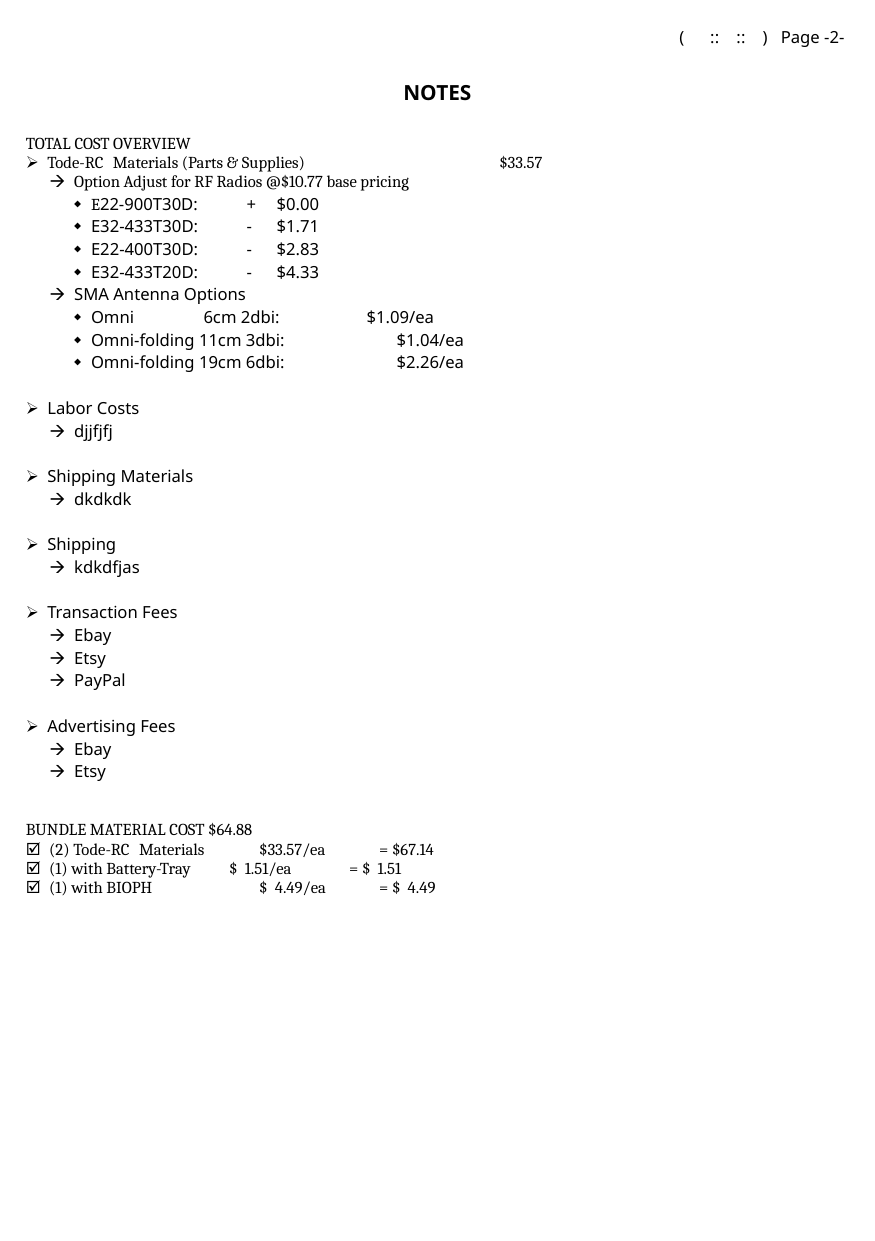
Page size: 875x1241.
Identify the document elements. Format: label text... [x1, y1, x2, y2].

text NOTES [26, 78, 848, 106]
text BUNDLE MATERIAL COST $64.88 [26, 821, 848, 840]
list E22-900T30D: + $0.00 [73, 192, 848, 215]
list E32-433T30D: - $1.71 [73, 215, 848, 237]
list Ebay [49, 737, 848, 760]
list Ebay [49, 623, 848, 646]
list Shipping [26, 533, 848, 555]
text TOTAL COST OVERVIEW [26, 134, 848, 154]
list dkdkdk [49, 487, 848, 510]
list Shipping Materials [26, 464, 848, 487]
list Advertising Fees [26, 714, 848, 737]
list (2) Tode-RC Materials $33.57/ea = $67.14 [26, 840, 848, 859]
list PayPal [49, 669, 848, 692]
list Labor Costs [26, 396, 848, 419]
list Option Adjust for RF Radios @$10.77 base pricing [49, 173, 848, 192]
list kdkdfjas [49, 555, 848, 578]
list SMA Antenna Options [49, 283, 848, 306]
list Omni 6cm 2dbi: $1.09/ea [73, 306, 848, 328]
list Omni-folding 19cm 6dbi: $2.26/ea [73, 351, 848, 374]
list (1) with BIOPH $ 4.49/ea = $ 4.49 [26, 878, 848, 897]
list Omni-folding 11cm 3dbi: $1.04/ea [73, 328, 848, 351]
list Transaction Fees [26, 601, 848, 623]
list djjfjfj [49, 419, 848, 442]
list E32-433T20D: - $4.33 [73, 260, 848, 283]
list Etsy [49, 646, 848, 669]
list Tode-RC Materials (Parts & Supplies) $33.57 [26, 154, 848, 173]
list Etsy [49, 760, 848, 782]
list (1) with Battery-Tray $ 1.51/ea = $ 1.51 [26, 859, 848, 878]
list E22-400T30D: - $2.83 [73, 237, 848, 260]
